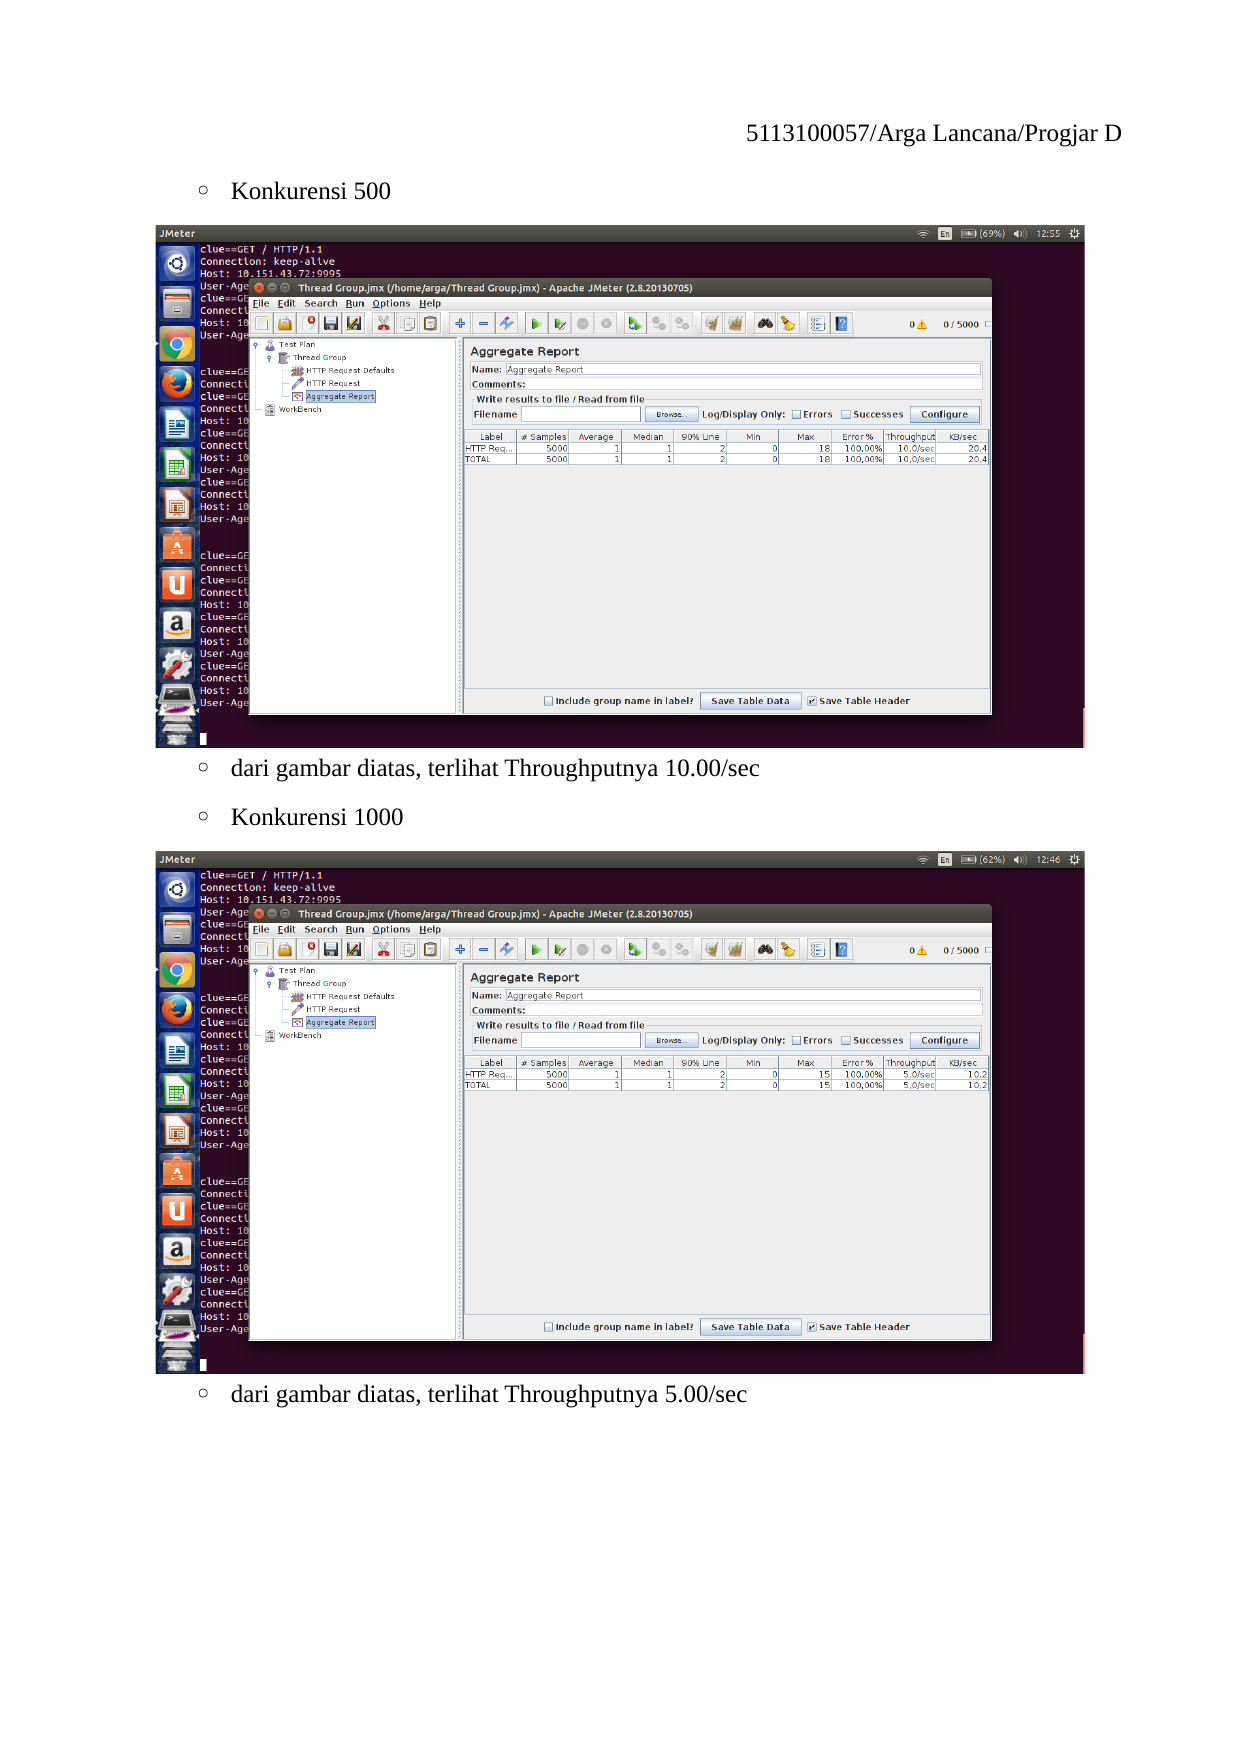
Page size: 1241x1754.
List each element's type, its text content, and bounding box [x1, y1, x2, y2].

list Konkurensi 500 [193, 176, 1122, 205]
list dari gambar diatas, terlihat Throughputnya 5.00/sec [193, 851, 1122, 1408]
picture [155, 851, 1085, 1374]
list dari gambar diatas, terlihat Throughputnya 10.00/sec [193, 225, 1122, 782]
picture [155, 225, 1085, 748]
list Konkurensi 1000 [193, 802, 1122, 831]
